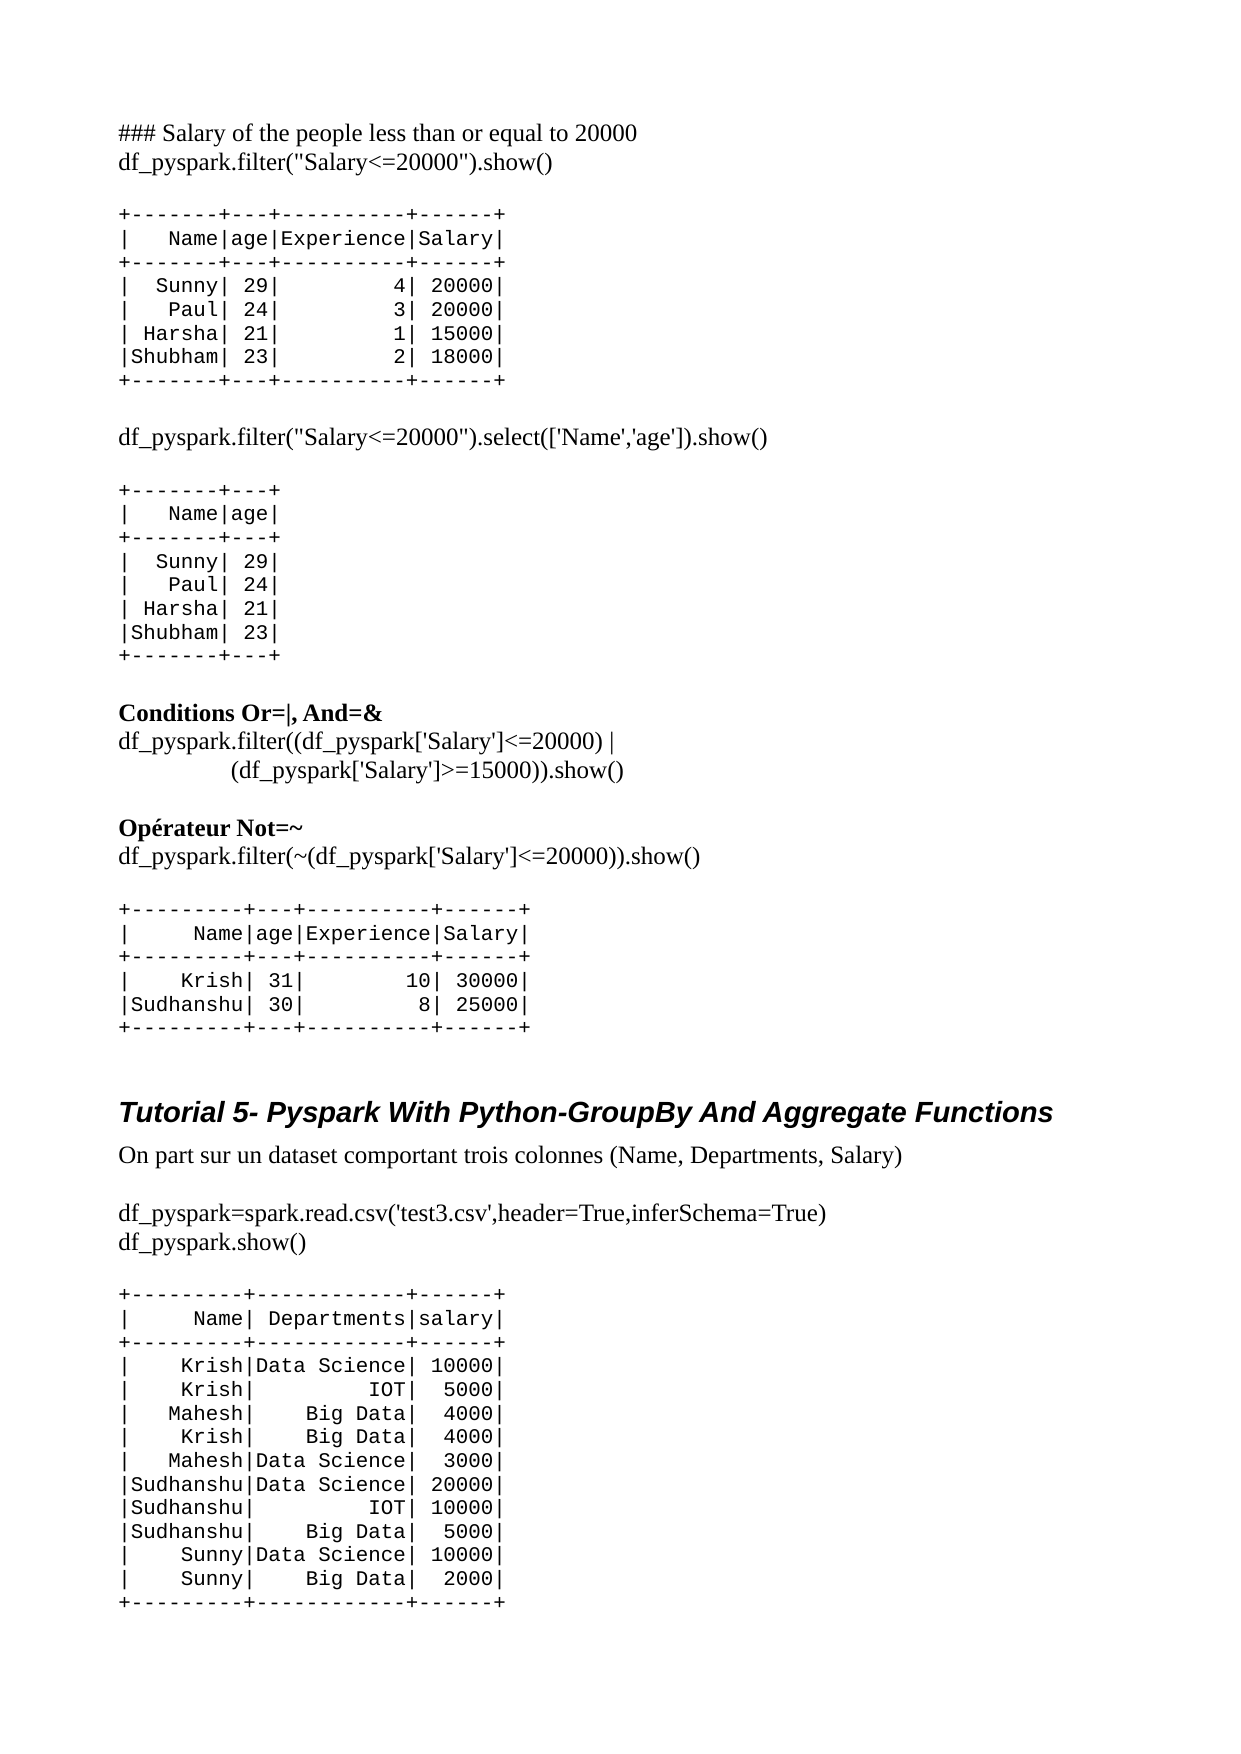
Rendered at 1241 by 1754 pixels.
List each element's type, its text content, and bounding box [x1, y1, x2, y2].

text | Sunny| 29| [118, 551, 1122, 574]
text | Harsha| 21| 1| 15000| [118, 323, 1122, 346]
text | Krish| IOT| 5000| [118, 1379, 1122, 1403]
text df_pyspark.filter("Salary<=20000").show() [118, 147, 1122, 176]
text |Sudhanshu| IOT| 10000| [118, 1497, 1122, 1521]
text ### Salary of the people less than or equal to 20000 [118, 118, 1122, 147]
text | Name|age|Experience|Salary| [118, 923, 1122, 946]
text +-------+---+----------+------+ [118, 204, 1122, 228]
text | Sunny|Data Science| 10000| [118, 1544, 1122, 1568]
text Conditions Or=|, And=& [118, 698, 1122, 726]
text +-------+---+ [118, 527, 1122, 551]
text |Sudhanshu| Big Data| 5000| [118, 1521, 1122, 1544]
text +---------+---+----------+------+ [118, 1017, 1122, 1041]
text +-------+---+ [118, 480, 1122, 503]
text |Sudhanshu|Data Science| 20000| [118, 1473, 1122, 1497]
text |Shubham| 23| [118, 622, 1122, 645]
text +---------+------------+------+ [118, 1284, 1122, 1308]
text | Krish| 31| 10| 30000| [118, 970, 1122, 993]
text +---------+---+----------+------+ [118, 946, 1122, 970]
text | Name|age|Experience|Salary| [118, 228, 1122, 252]
text df_pyspark=spark.read.csv('test3.csv',header=True,inferSchema=True) [118, 1198, 1122, 1227]
text |Shubham| 23| 2| 18000| [118, 346, 1122, 370]
text |Sudhanshu| 30| 8| 25000| [118, 993, 1122, 1017]
text | Mahesh| Big Data| 4000| [118, 1403, 1122, 1426]
text df_pyspark.filter((df_pyspark['Salary']<=20000) | [118, 726, 1122, 755]
text +---------+------------+------+ [118, 1592, 1122, 1615]
subtitle Tutorial 5- Pyspark With Python-GroupBy And Aggregate Functions [118, 1094, 1122, 1128]
text | Krish|Data Science| 10000| [118, 1355, 1122, 1379]
text | Paul| 24| 3| 20000| [118, 299, 1122, 323]
text | Sunny| Big Data| 2000| [118, 1568, 1122, 1592]
text +-------+---+ [118, 645, 1122, 669]
text df_pyspark.filter("Salary<=20000").select(['Name','age']).show() [118, 422, 1122, 451]
text | Krish| Big Data| 4000| [118, 1426, 1122, 1450]
text +-------+---+----------+------+ [118, 252, 1122, 275]
text +-------+---+----------+------+ [118, 370, 1122, 393]
text | Paul| 24| [118, 574, 1122, 598]
text | Name| Departments|salary| [118, 1308, 1122, 1332]
text df_pyspark.show() [118, 1227, 1122, 1256]
text On part sur un dataset comportant trois colonnes (Name, Departments, Salary) [118, 1141, 1122, 1169]
text Opérateur Not=~ [118, 813, 1122, 841]
text | Name|age| [118, 503, 1122, 527]
text (df_pyspark['Salary']>=15000)).show() [118, 755, 1122, 784]
text | Sunny| 29| 4| 20000| [118, 275, 1122, 299]
text +---------+---+----------+------+ [118, 899, 1122, 923]
text +---------+------------+------+ [118, 1332, 1122, 1355]
text df_pyspark.filter(~(df_pyspark['Salary']<=20000)).show() [118, 841, 1122, 870]
text | Harsha| 21| [118, 598, 1122, 622]
text | Mahesh|Data Science| 3000| [118, 1450, 1122, 1473]
